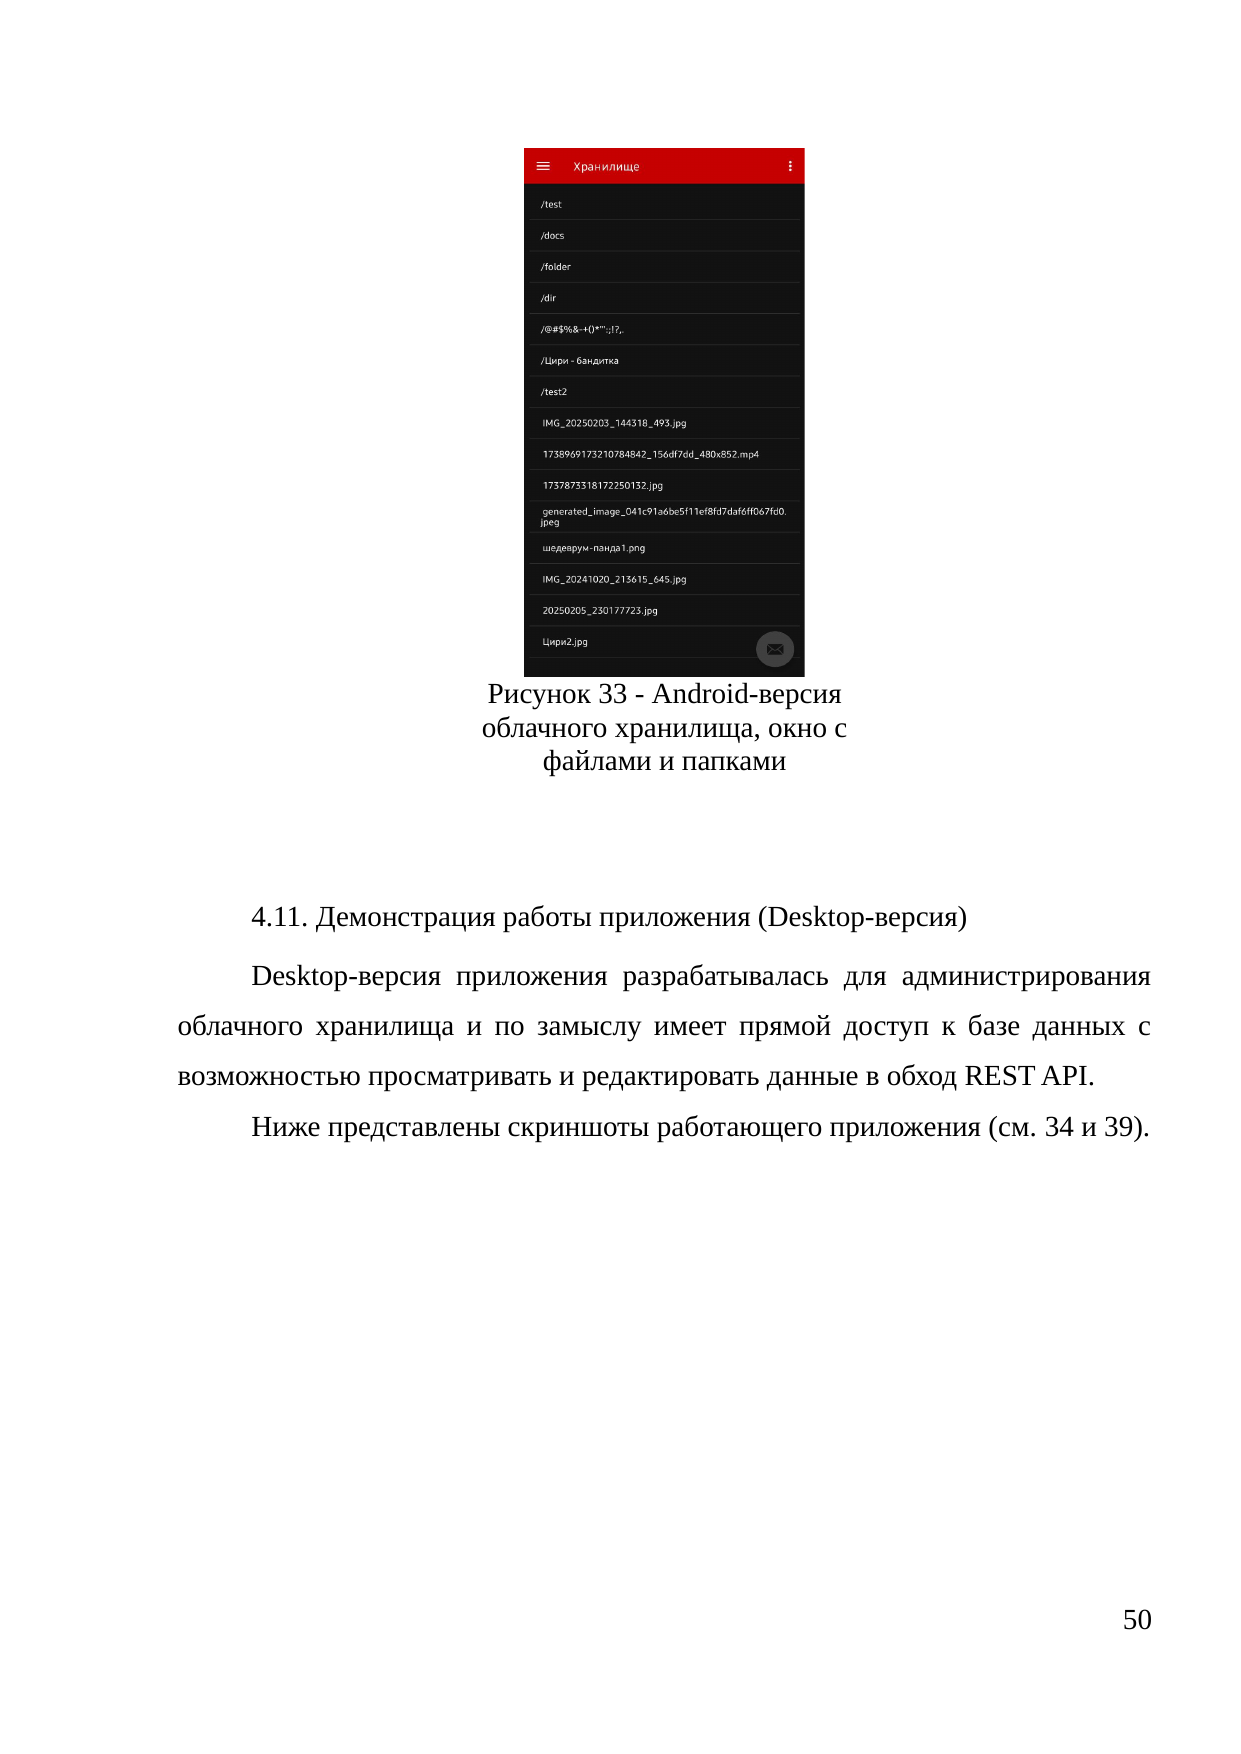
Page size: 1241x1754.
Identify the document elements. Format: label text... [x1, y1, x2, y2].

picture [524, 148, 805, 677]
text Ниже представлены скриншоты работающего приложения (см. Рисунок 34 и Рисунок 39). [177, 1109, 1152, 1142]
text Рисунок 33 - Android-версия облачного хранилища, окно с файлами и папками [471, 149, 858, 777]
subtitle 4.11. Демонстрация работы приложения (Desktop-версия) [177, 899, 1152, 933]
text Desktop-версия приложения разрабатывалась для администрирования облачного хранилища и по замыслу имеет прямой доступ к базе данных с возможностью просматривать и редактировать данные в обход REST API. [177, 958, 1152, 1092]
